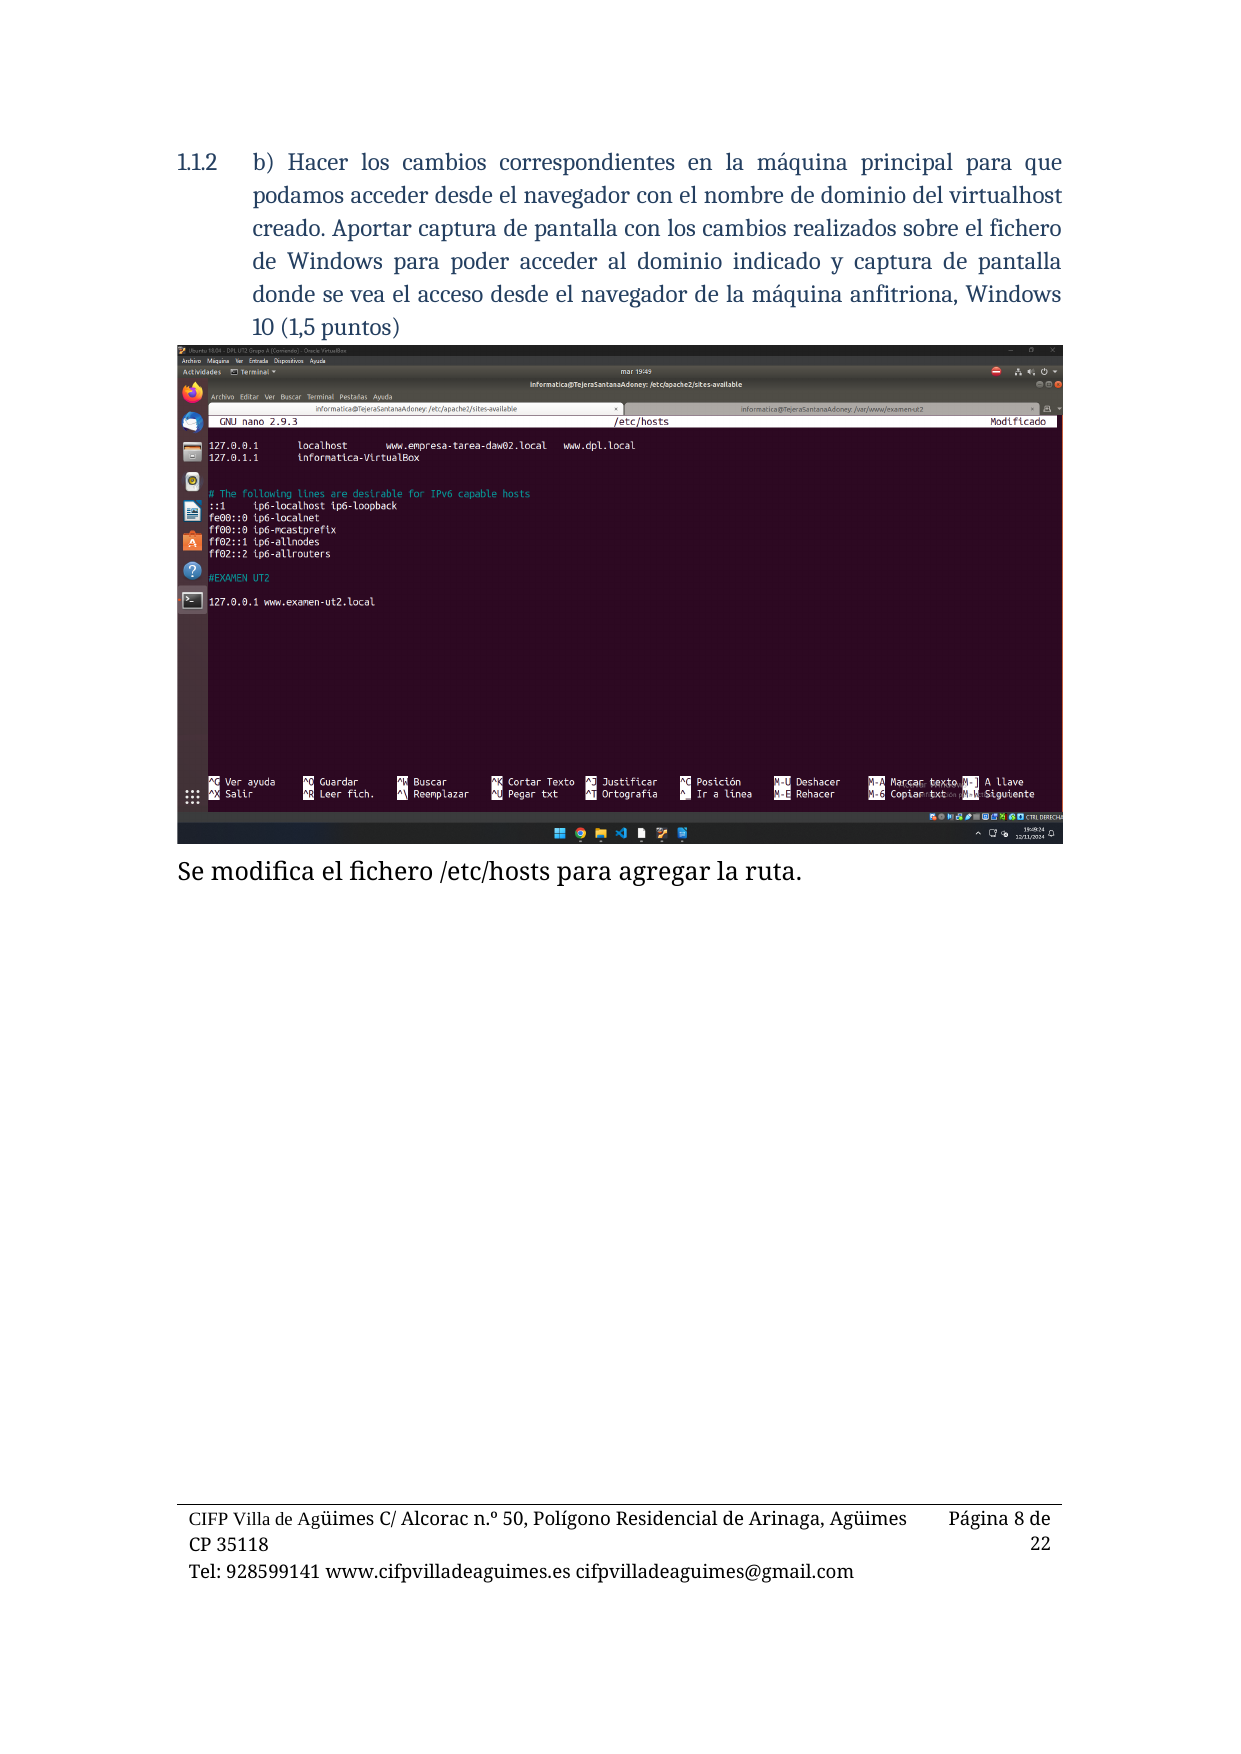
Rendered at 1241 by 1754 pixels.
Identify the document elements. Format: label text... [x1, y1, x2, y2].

picture [177, 345, 1063, 844]
subtitle b) Hacer los cambios correspondientes en la máquina principal para que podamos acceder desde el navegador con el nombre de dominio del virtualhost creado. Aportar captura de pantalla con los cambios realizados sobre el fichero de Windows para poder acceder al dominio indicado y captura de pantalla donde se vea el acceso desde el navegador de la máquina anfitriona, Windows 10 (1,5 puntos) [177, 148, 1063, 341]
text Se modifica el fichero /etc/hosts para agregar la ruta. [177, 844, 1063, 887]
